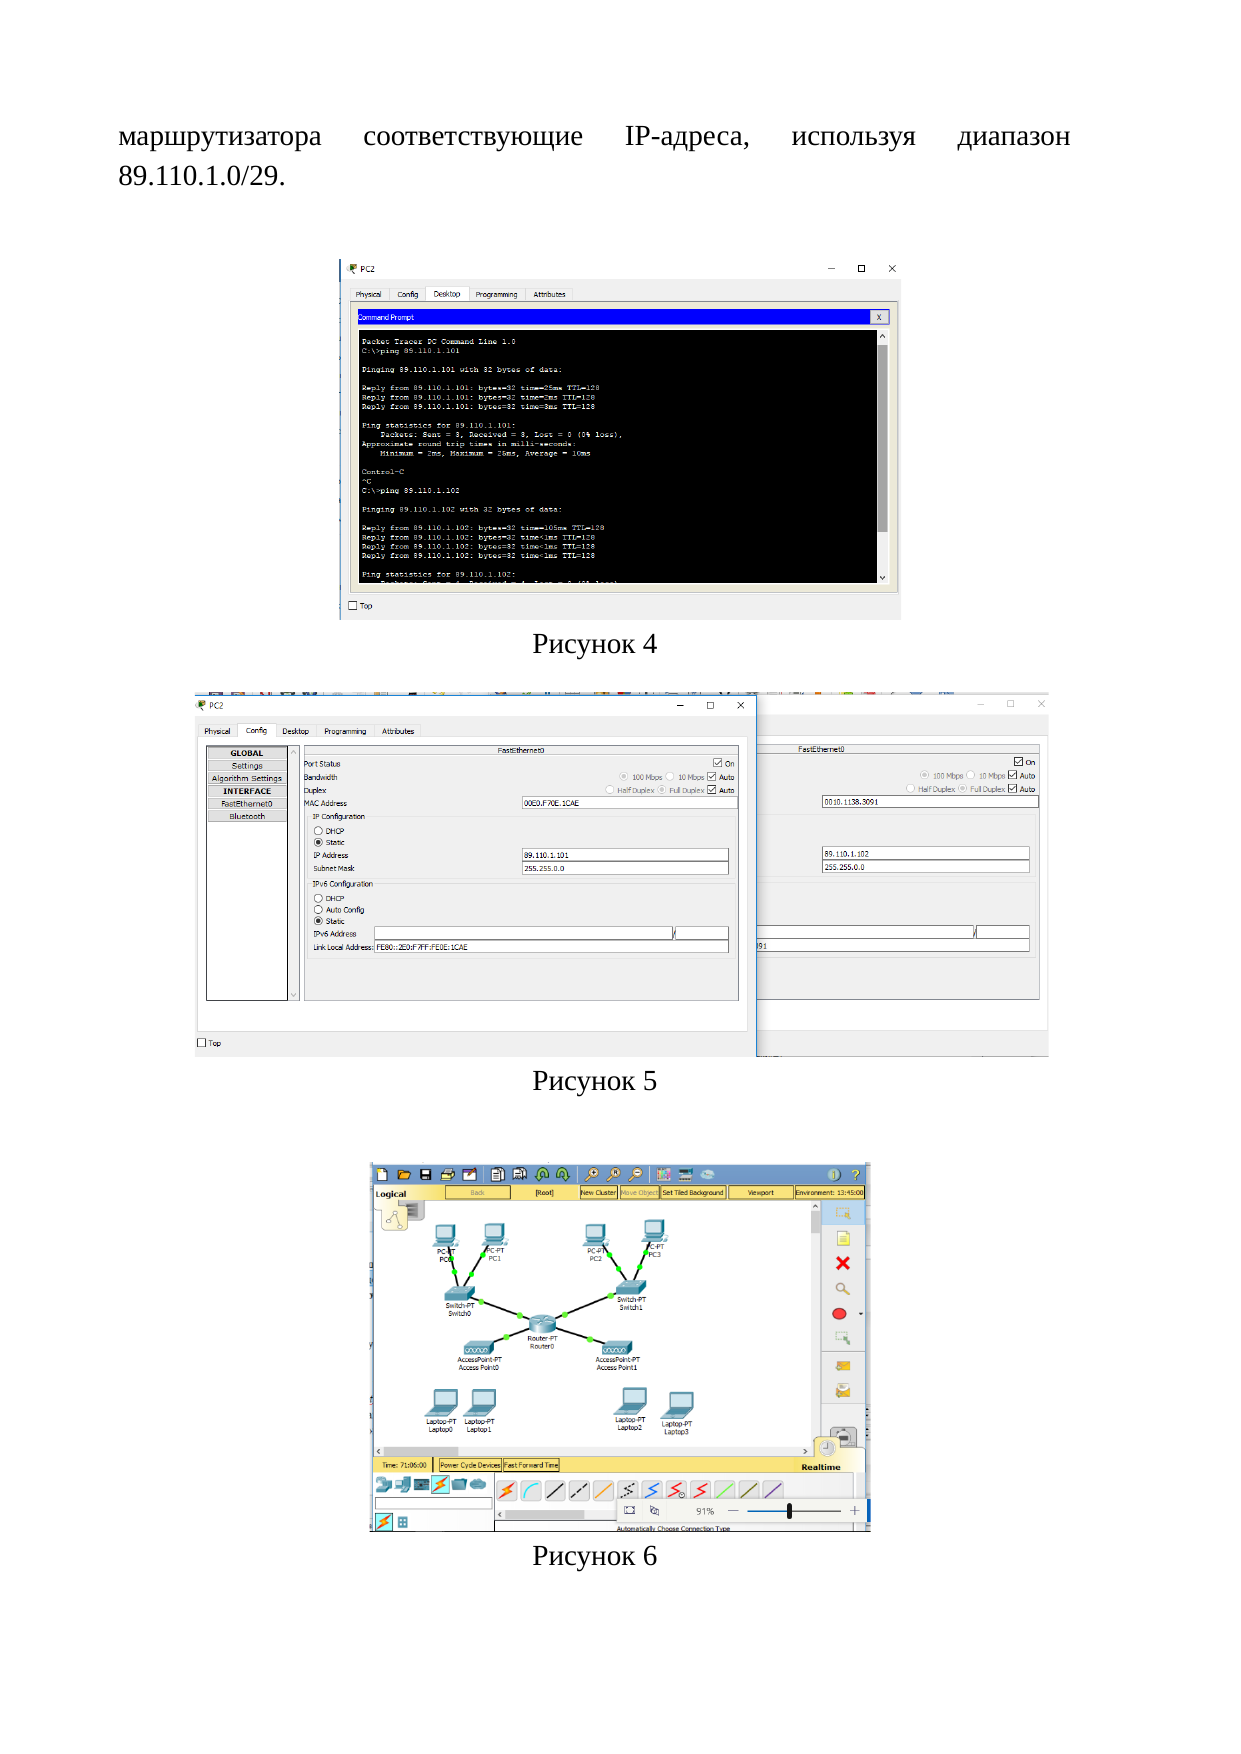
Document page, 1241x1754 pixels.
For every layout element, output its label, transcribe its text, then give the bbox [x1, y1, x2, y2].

text Рисунок 4 [118, 280, 1071, 659]
list маршрутизатора соответствующие IP-адреса, используя диапазон 89.110.1.0/29. [118, 118, 1071, 192]
text Рисунок 6 [118, 1182, 1071, 1572]
text Рисунок 5 [118, 687, 1071, 1097]
